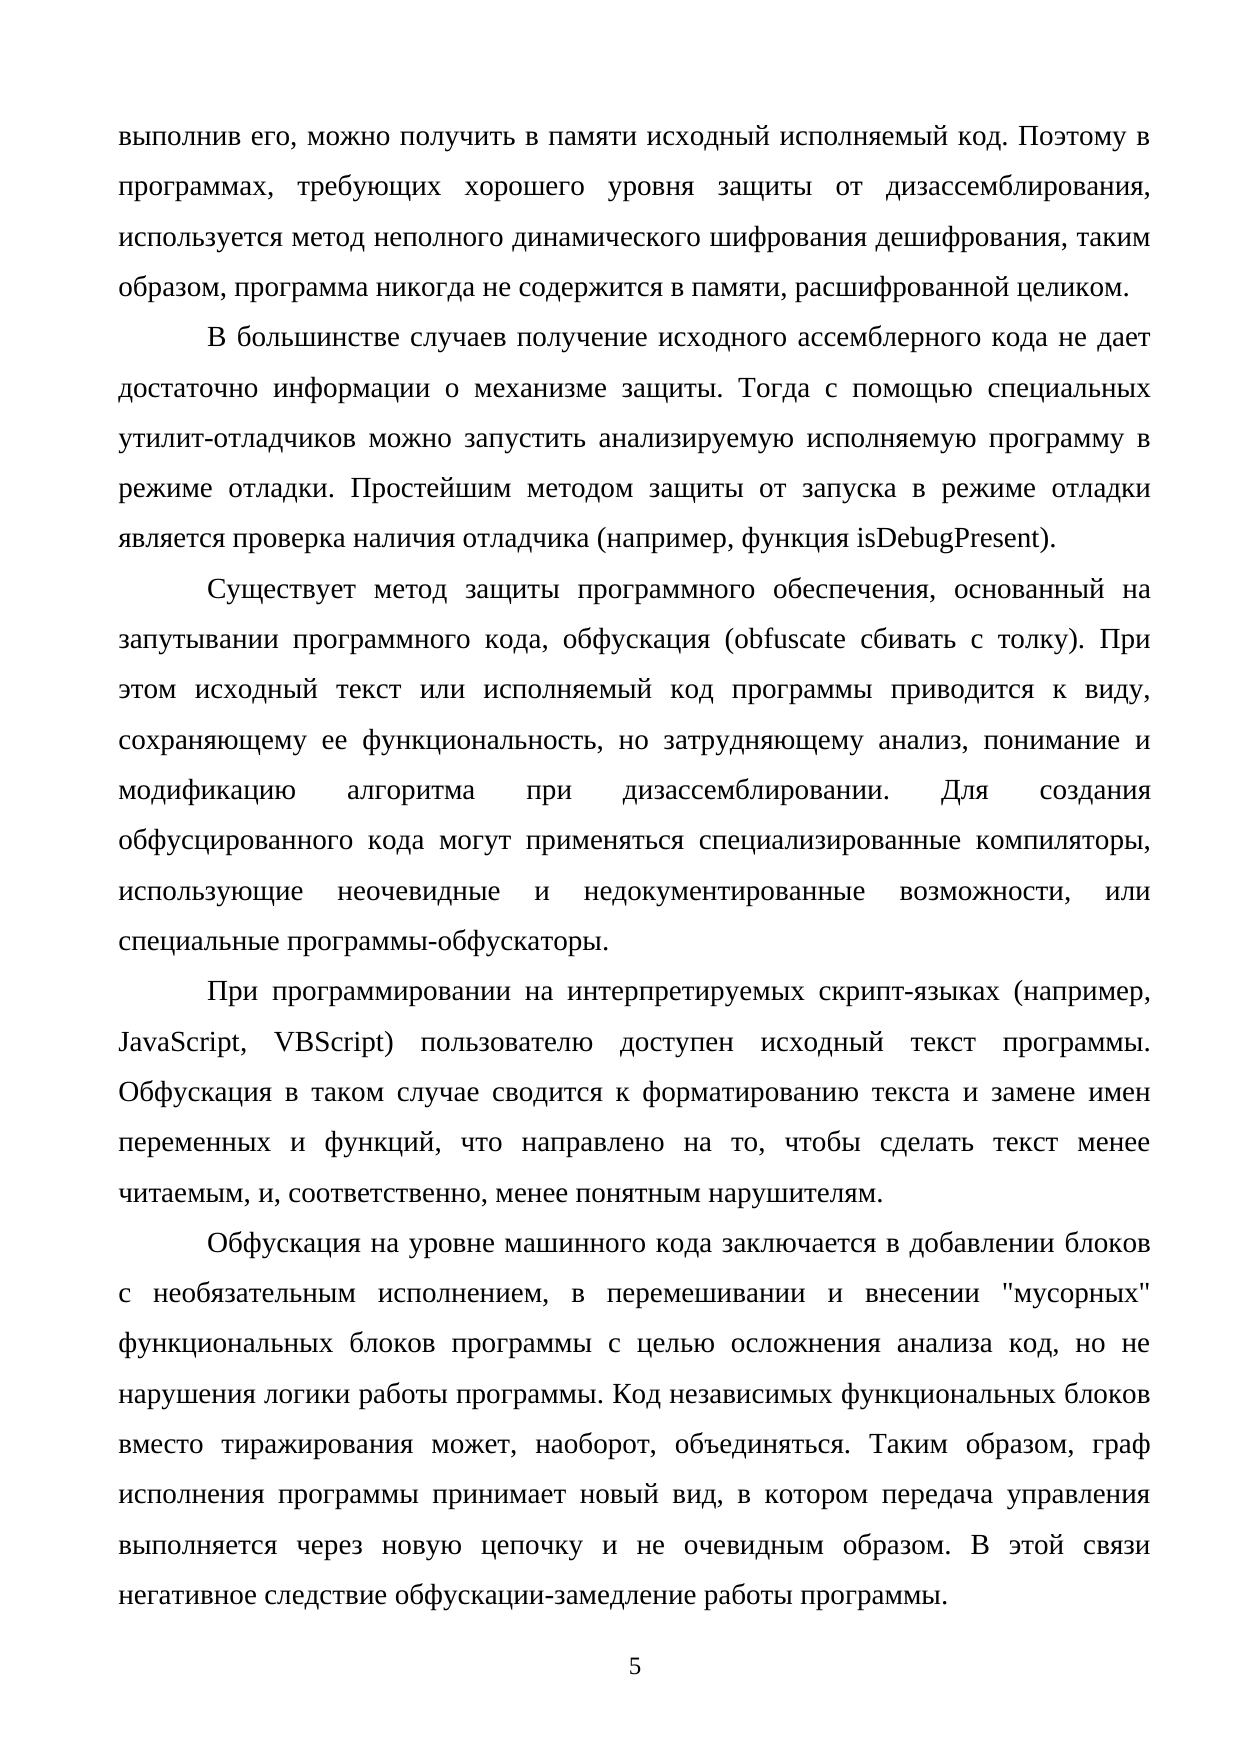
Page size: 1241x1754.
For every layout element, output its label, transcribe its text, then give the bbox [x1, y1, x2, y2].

text выполнив его, можно получить в памяти исходный исполняемый код. Поэтому в программах, требующих хорошего уровня защиты от дизассемблирования, используется метод неполного динамического шифрования дешифрования, таким образом, программа никогда не содержится в памяти, расшифрованной целиком. [118, 118, 1152, 303]
text Обфускация на уровне машинного кода заключается в добавлении блоков с необязательным исполнением, в перемешивании и внесении "мусорных" функциональных блоков программы с целью осложнения анализа код, но не нарушения логики работы программы. Код независимых функциональных блоков вместо тиражирования может, наоборот, объединяться. Таким образом, граф исполнения программы принимает новый вид, в котором передача управления выполняется через новую цепочку и не очевидным образом. В этой связи негативное следствие обфускации-замедление работы программы. [118, 1225, 1152, 1611]
text В большинстве случаев получение исходного ассемблерного кода не дает достаточно информации о механизме защиты. Тогда с помощью специальных утилит-отладчиков можно запустить анализируемую исполняемую программу в режиме отладки. Простейшим методом защиты от запуска в режиме отладки является проверка наличия отладчика (например, функция isDebugPresent). [118, 319, 1152, 554]
text Существует метод защиты программного обеспечения, основанный на запутывании программного кода, обфускация (оbfuscate сбивать с толку). При этом исходный текст или исполняемый код программы приводится к виду, сохраняющему ее функциональность, но затрудняющему анализ, понимание и модификацию алгоритма при дизассемблировании. Для создания обфусцированного кода могут применяться специализированные компиляторы, использующие неочевидные и недокументированные возможности, или специальные программы-обфускаторы. [118, 571, 1152, 957]
text При программировании на интерпретируемых скрипт-языках (например, JavaScript, VBScript) пользователю доступен исходный текст программы. Обфускация в таком случае сводится к форматированию текста и замене имен переменных и функций, что направлено на то, чтобы сделать текст менее читаемым, и, соответственно, менее понятным нарушителям. [118, 973, 1152, 1208]
